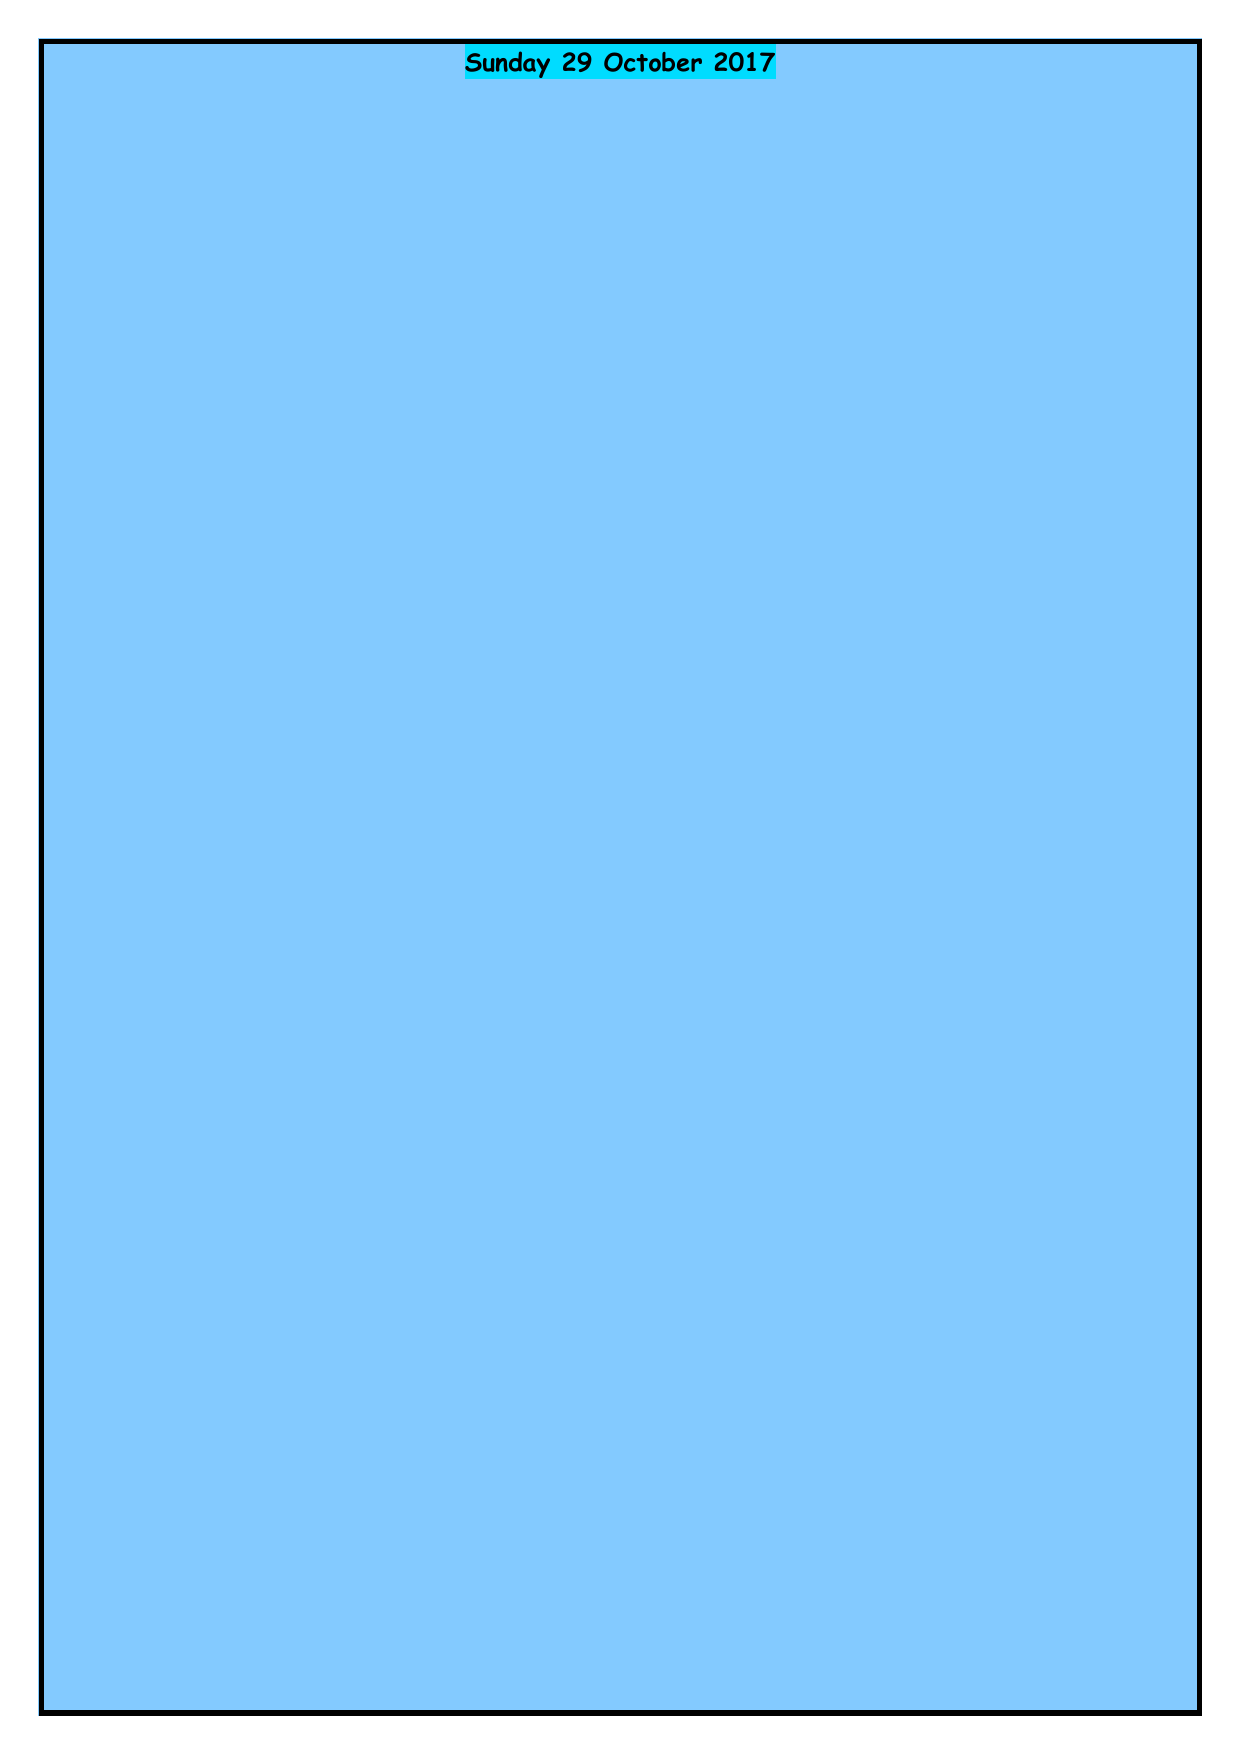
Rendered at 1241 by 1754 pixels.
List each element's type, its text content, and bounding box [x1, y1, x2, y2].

text Sunday 29 October 2017 [44, 44, 1197, 79]
